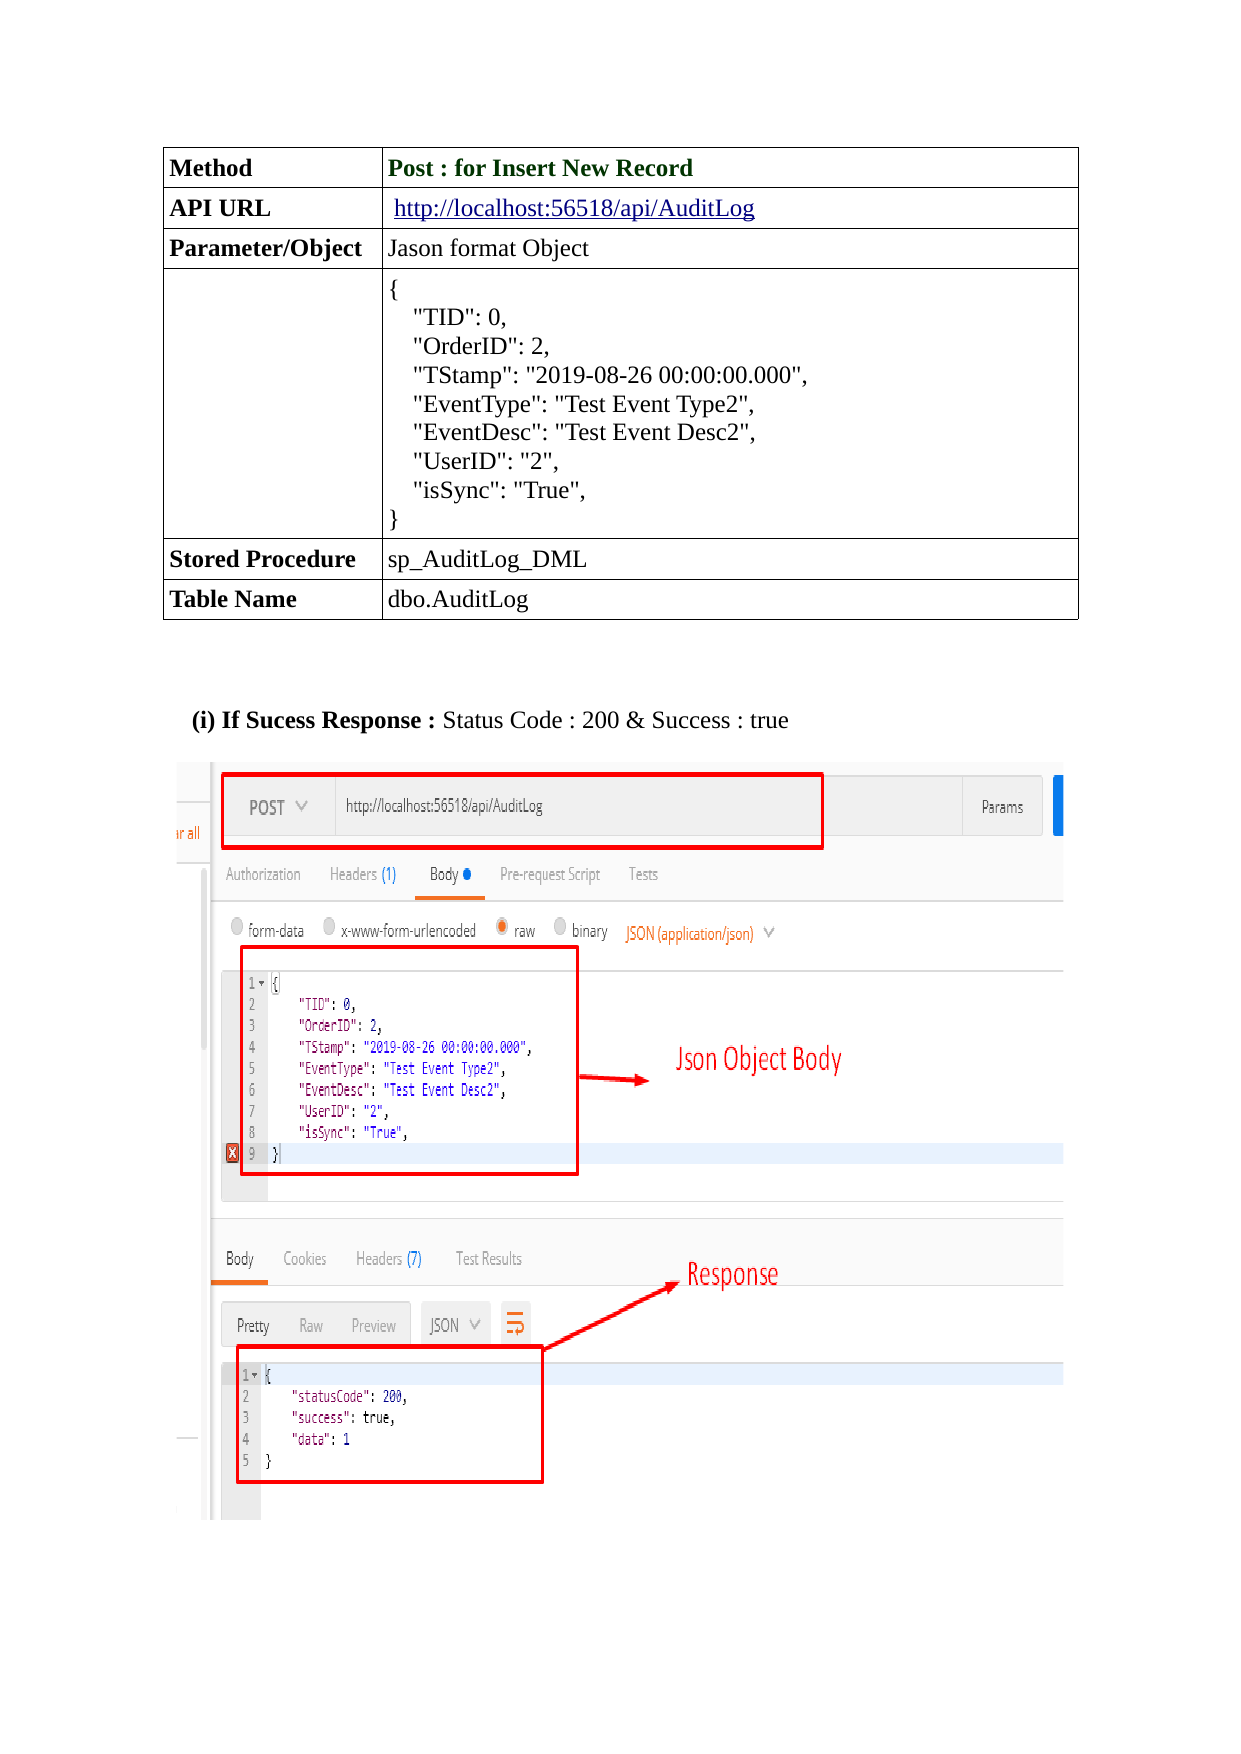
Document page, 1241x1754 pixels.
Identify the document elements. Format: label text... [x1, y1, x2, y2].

picture [176, 762, 1064, 1520]
table_cell Parameter/Object [164, 229, 382, 268]
table_cell Table Name [164, 580, 382, 619]
table_header Post : for Insert New Record [383, 148, 1078, 187]
table_cell Stored Procedure [164, 539, 382, 578]
table_header Method [164, 148, 382, 187]
table_cell http://localhost:56518/api/AuditLog [383, 188, 1078, 227]
table_cell { "TID": 0, "OrderID": 2, "TStamp": "2019-08-26 00:00:00.000", "EventType": "Test Event Type2", "EventDesc": "Test Event Desc2", "UserID": "2", "isSync": "True", } [383, 269, 1078, 538]
table_cell Jason format Object [383, 229, 1078, 268]
table_cell dbo.AuditLog [383, 580, 1078, 619]
table_cell sp_AuditLog_DML [383, 539, 1078, 578]
text (i) If Sucess Response : Status Code : 200 & Success : true [118, 705, 1122, 734]
table_cell [164, 269, 382, 538]
table_cell API URL [164, 188, 382, 227]
